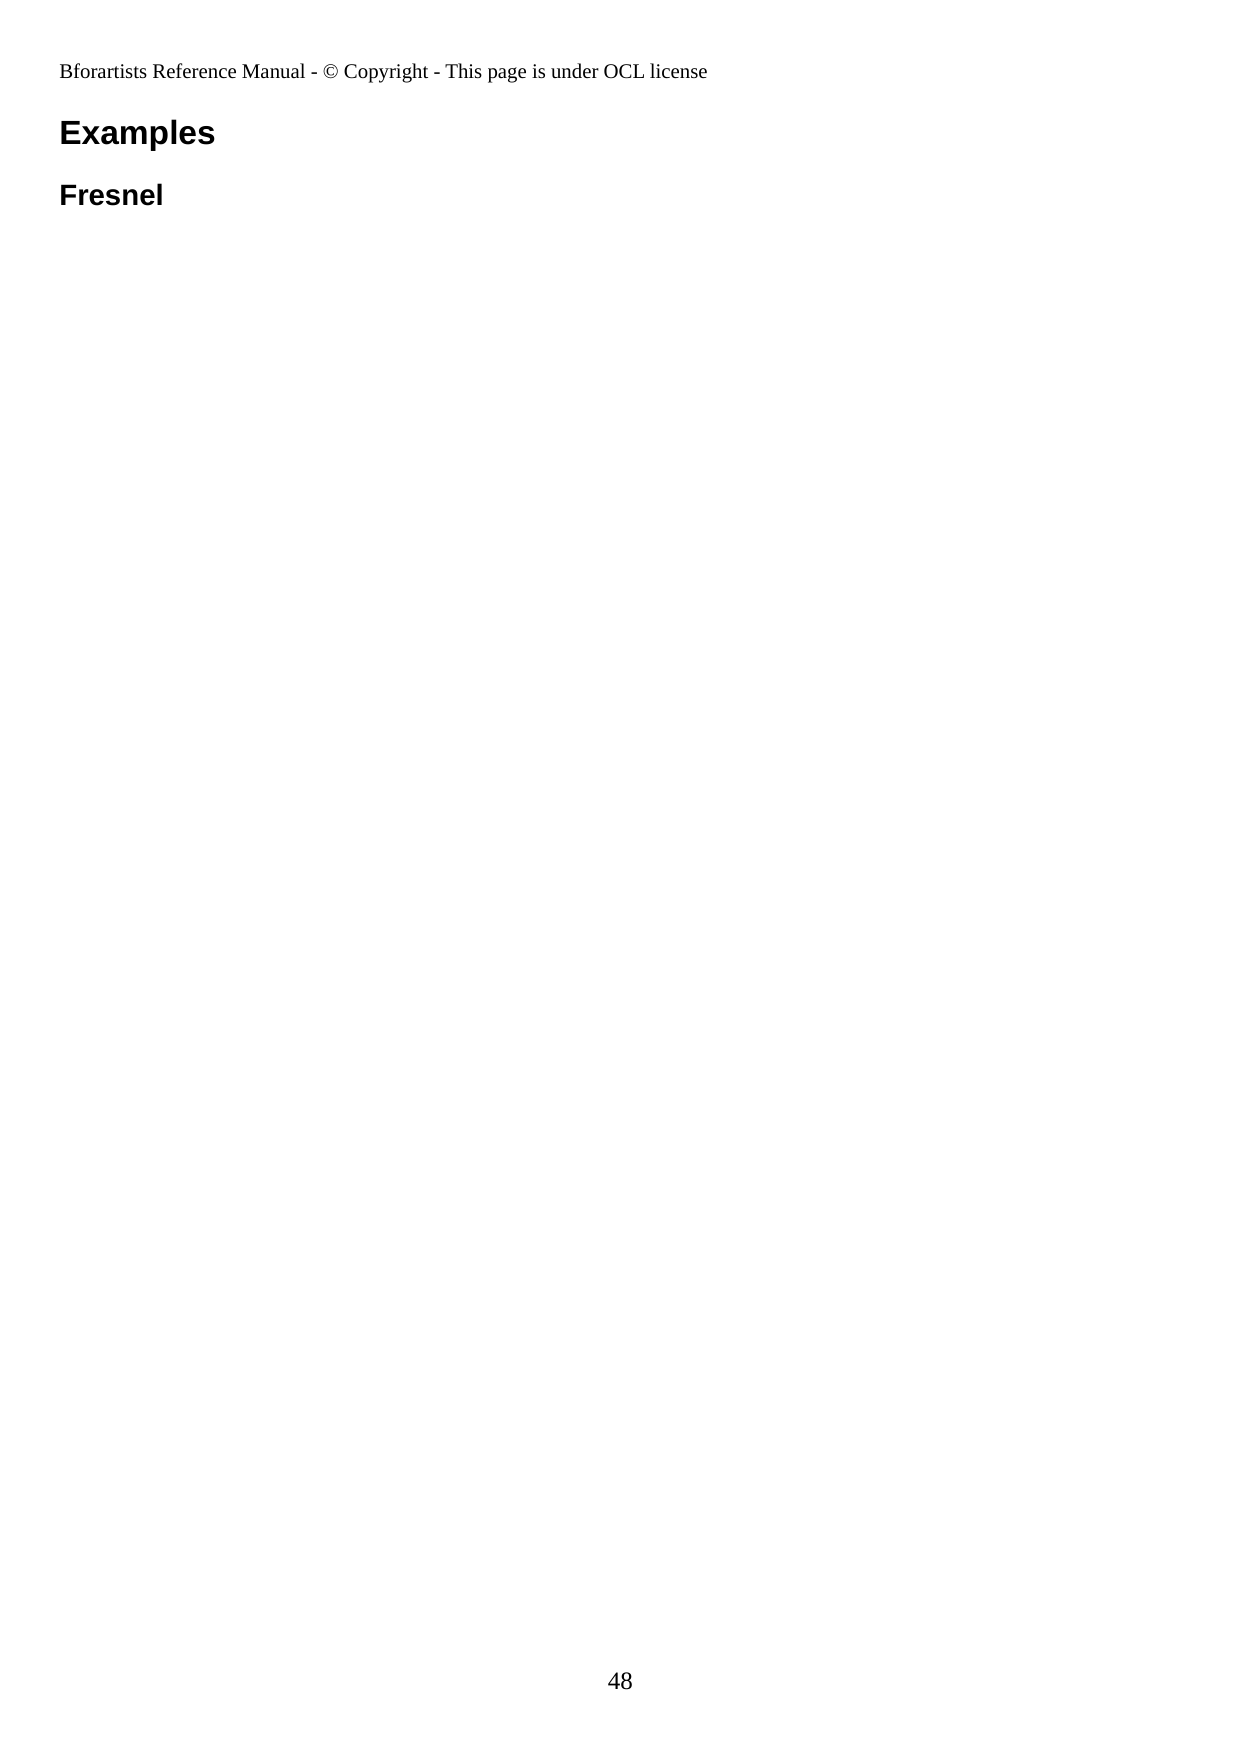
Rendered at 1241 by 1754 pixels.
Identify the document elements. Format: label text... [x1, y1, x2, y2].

subtitle Examples [59, 113, 1181, 151]
subtitle Fresnel [59, 178, 1181, 212]
